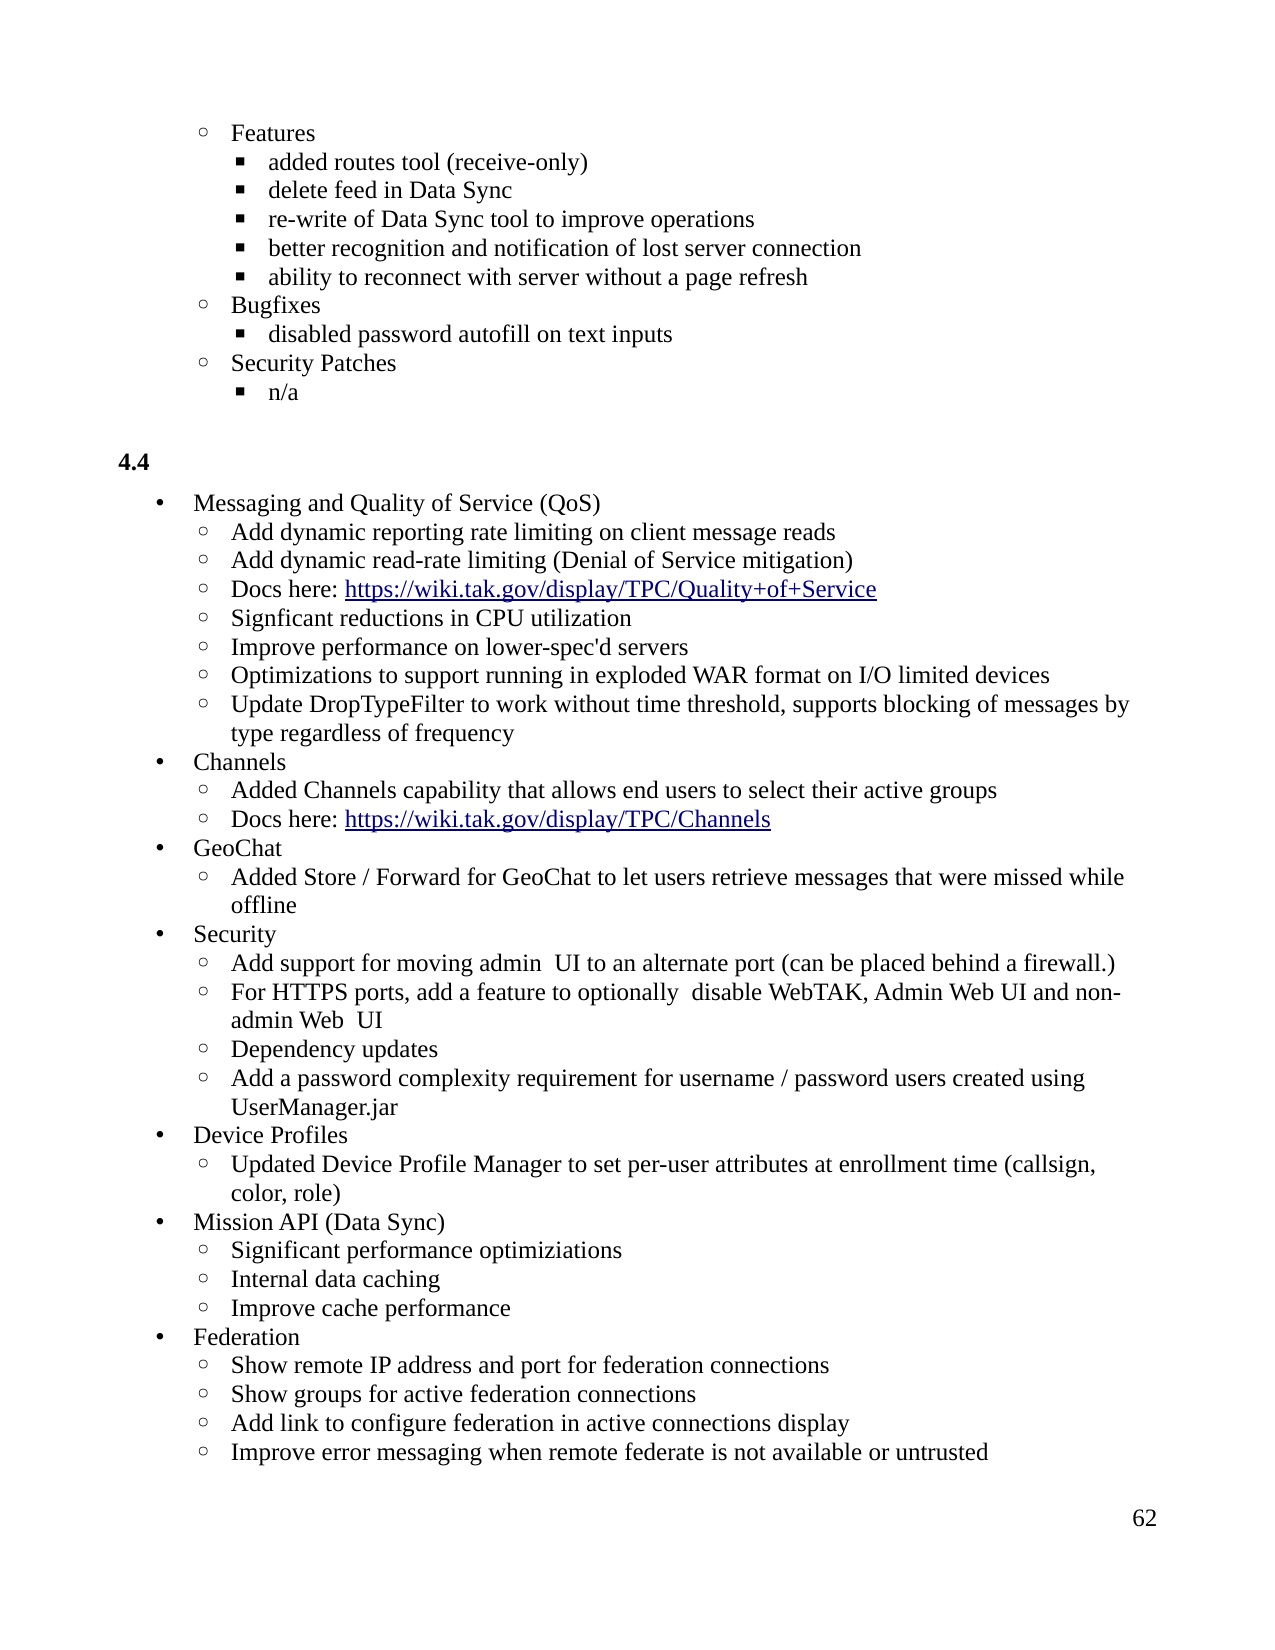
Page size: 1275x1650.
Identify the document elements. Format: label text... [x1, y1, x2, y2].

list Messaging and Quality of Service (QoS) [156, 488, 1157, 517]
list Improve error messaging when remote federate is not available or untrusted [193, 1437, 1157, 1466]
list Add dynamic read-rate limiting (Denial of Service mitigation) [193, 546, 1157, 574]
list Security [156, 919, 1157, 948]
list Add dynamic reporting rate limiting on client message reads [193, 517, 1157, 546]
list Updated Device Profile Manager to set per-user attributes at enrollment time (callsign, color, role) [193, 1149, 1157, 1207]
list Device Profiles [156, 1121, 1157, 1149]
list n/a [231, 377, 1157, 406]
list Add support for moving admin UI to an alternate port (can be placed behind a firewall.) [193, 948, 1157, 977]
list Security Patches [193, 348, 1157, 377]
list Add a password complexity requirement for username / password users created using UserManager.jar [193, 1063, 1157, 1121]
list Internal data caching [193, 1264, 1157, 1293]
list Improve performance on lower-spec'd servers [193, 632, 1157, 661]
list re-write of Data Sync tool to improve operations [231, 204, 1157, 233]
list ability to reconnect with server without a page refresh [231, 262, 1157, 291]
list Dependency updates [193, 1034, 1157, 1063]
list Signficant reductions in CPU utilization [193, 603, 1157, 632]
list Added Channels capability that allows end users to select their active groups [193, 776, 1157, 804]
list Significant performance optimiziations [193, 1236, 1157, 1264]
list Add link to configure federation in active connections display [193, 1408, 1157, 1437]
list Show remote IP address and port for federation connections [193, 1351, 1157, 1379]
list disabled password autofill on text inputs [231, 319, 1157, 348]
list Channels [156, 747, 1157, 776]
list Federation [156, 1322, 1157, 1351]
list added routes tool (receive-only) [231, 147, 1157, 176]
list For HTTPS ports, add a feature to optionally disable WebTAK, Admin Web UI and non-admin Web UI [193, 977, 1157, 1034]
list Added Store / Forward for GeoChat to let users retrieve messages that were missed while offline [193, 862, 1157, 919]
list Show groups for active federation connections [193, 1379, 1157, 1408]
list Optimizations to support running in exploded WAR format on I/O limited devices [193, 661, 1157, 689]
list Update DropTypeFilter to work without time threshold, supports blocking of messages by type regardless of frequency [193, 689, 1157, 747]
list Improve cache performance [193, 1293, 1157, 1322]
list GeoChat [156, 833, 1157, 862]
list Docs here: https://wiki.tak.gov/display/TPC/Channels [193, 804, 1157, 833]
list Mission API (Data Sync) [156, 1207, 1157, 1236]
list Docs here: https://wiki.tak.gov/display/TPC/Quality+of+Service [193, 574, 1157, 603]
list better recognition and notification of lost server connection [231, 233, 1157, 262]
list delete feed in Data Sync [231, 176, 1157, 204]
text 4.4 [118, 447, 1157, 476]
list Features [193, 118, 1157, 147]
list Bugfixes [193, 291, 1157, 319]
